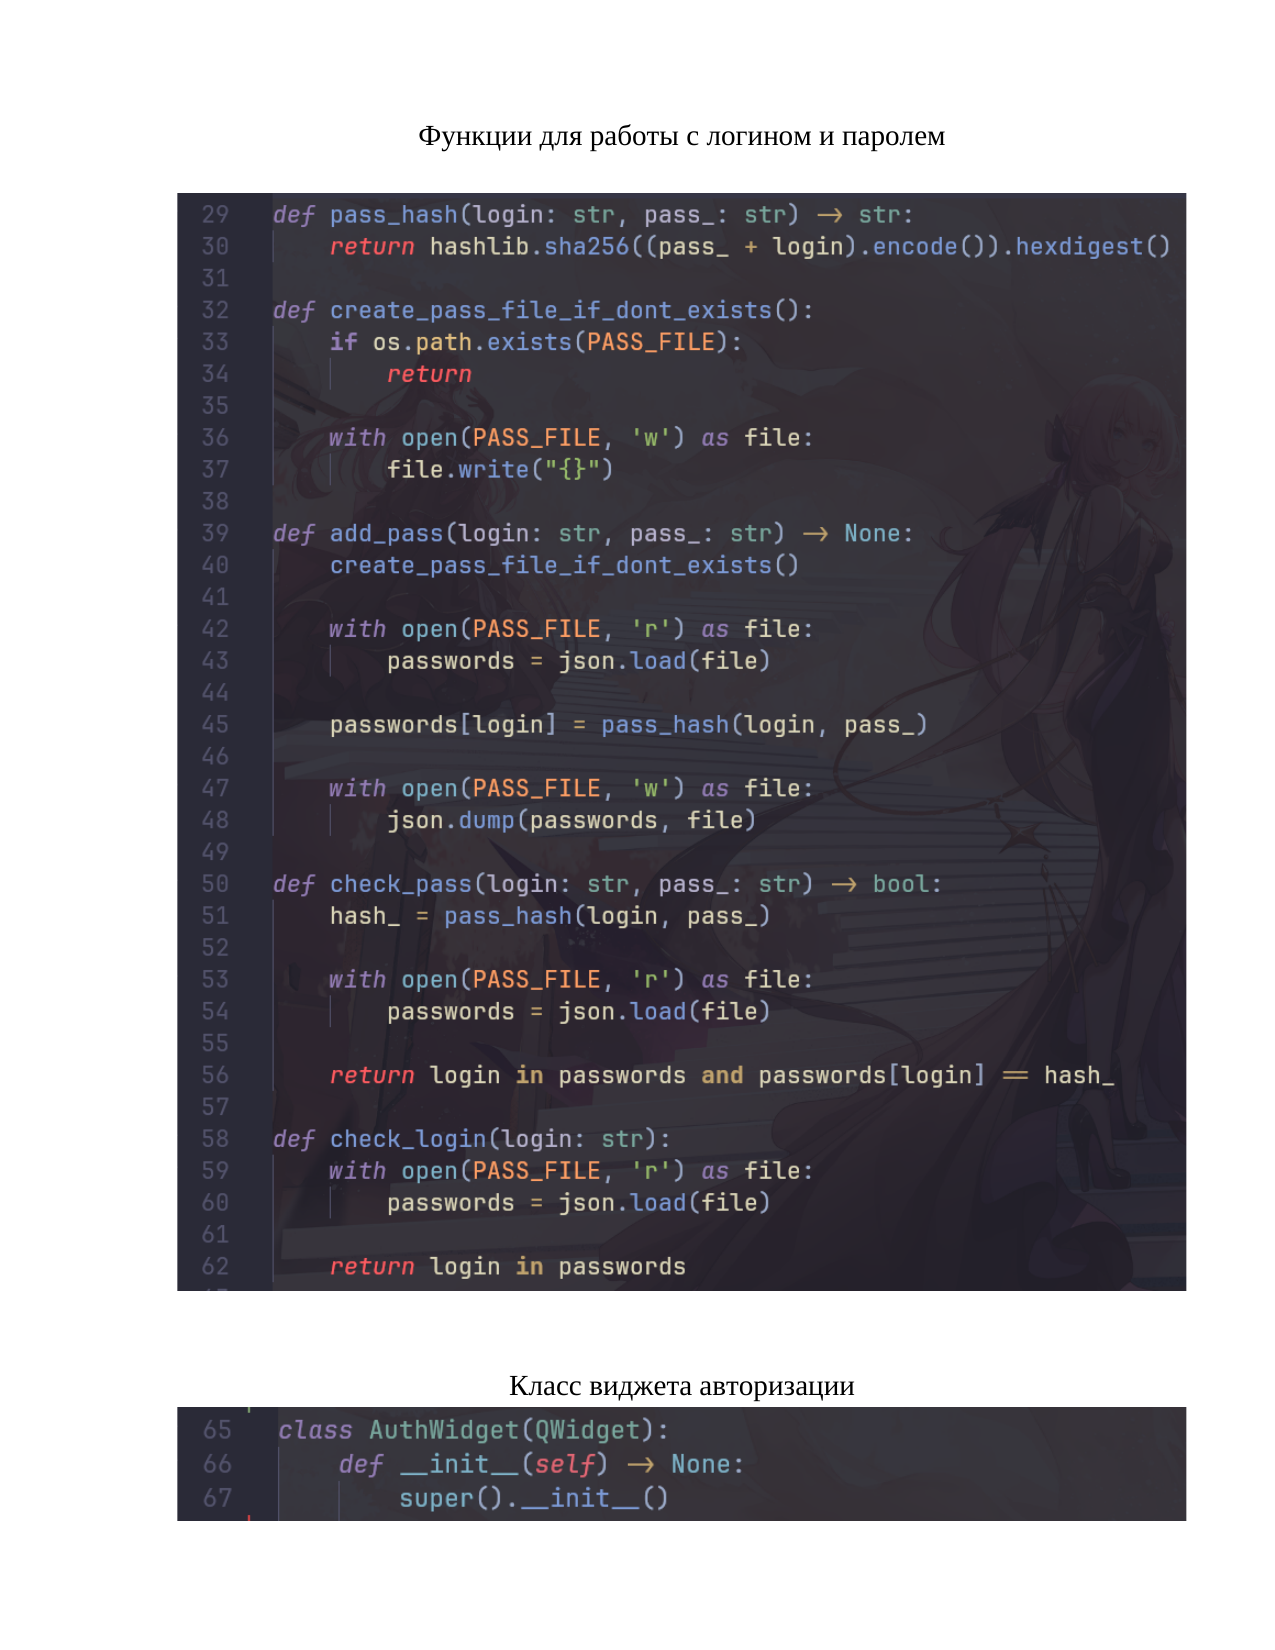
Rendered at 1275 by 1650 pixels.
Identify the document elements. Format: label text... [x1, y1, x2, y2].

text Класс виджета авторизации [177, 1368, 1186, 1401]
picture [177, 1407, 1187, 1521]
picture [177, 193, 1187, 1291]
text Функции для работы с логином и паролем [177, 118, 1186, 152]
